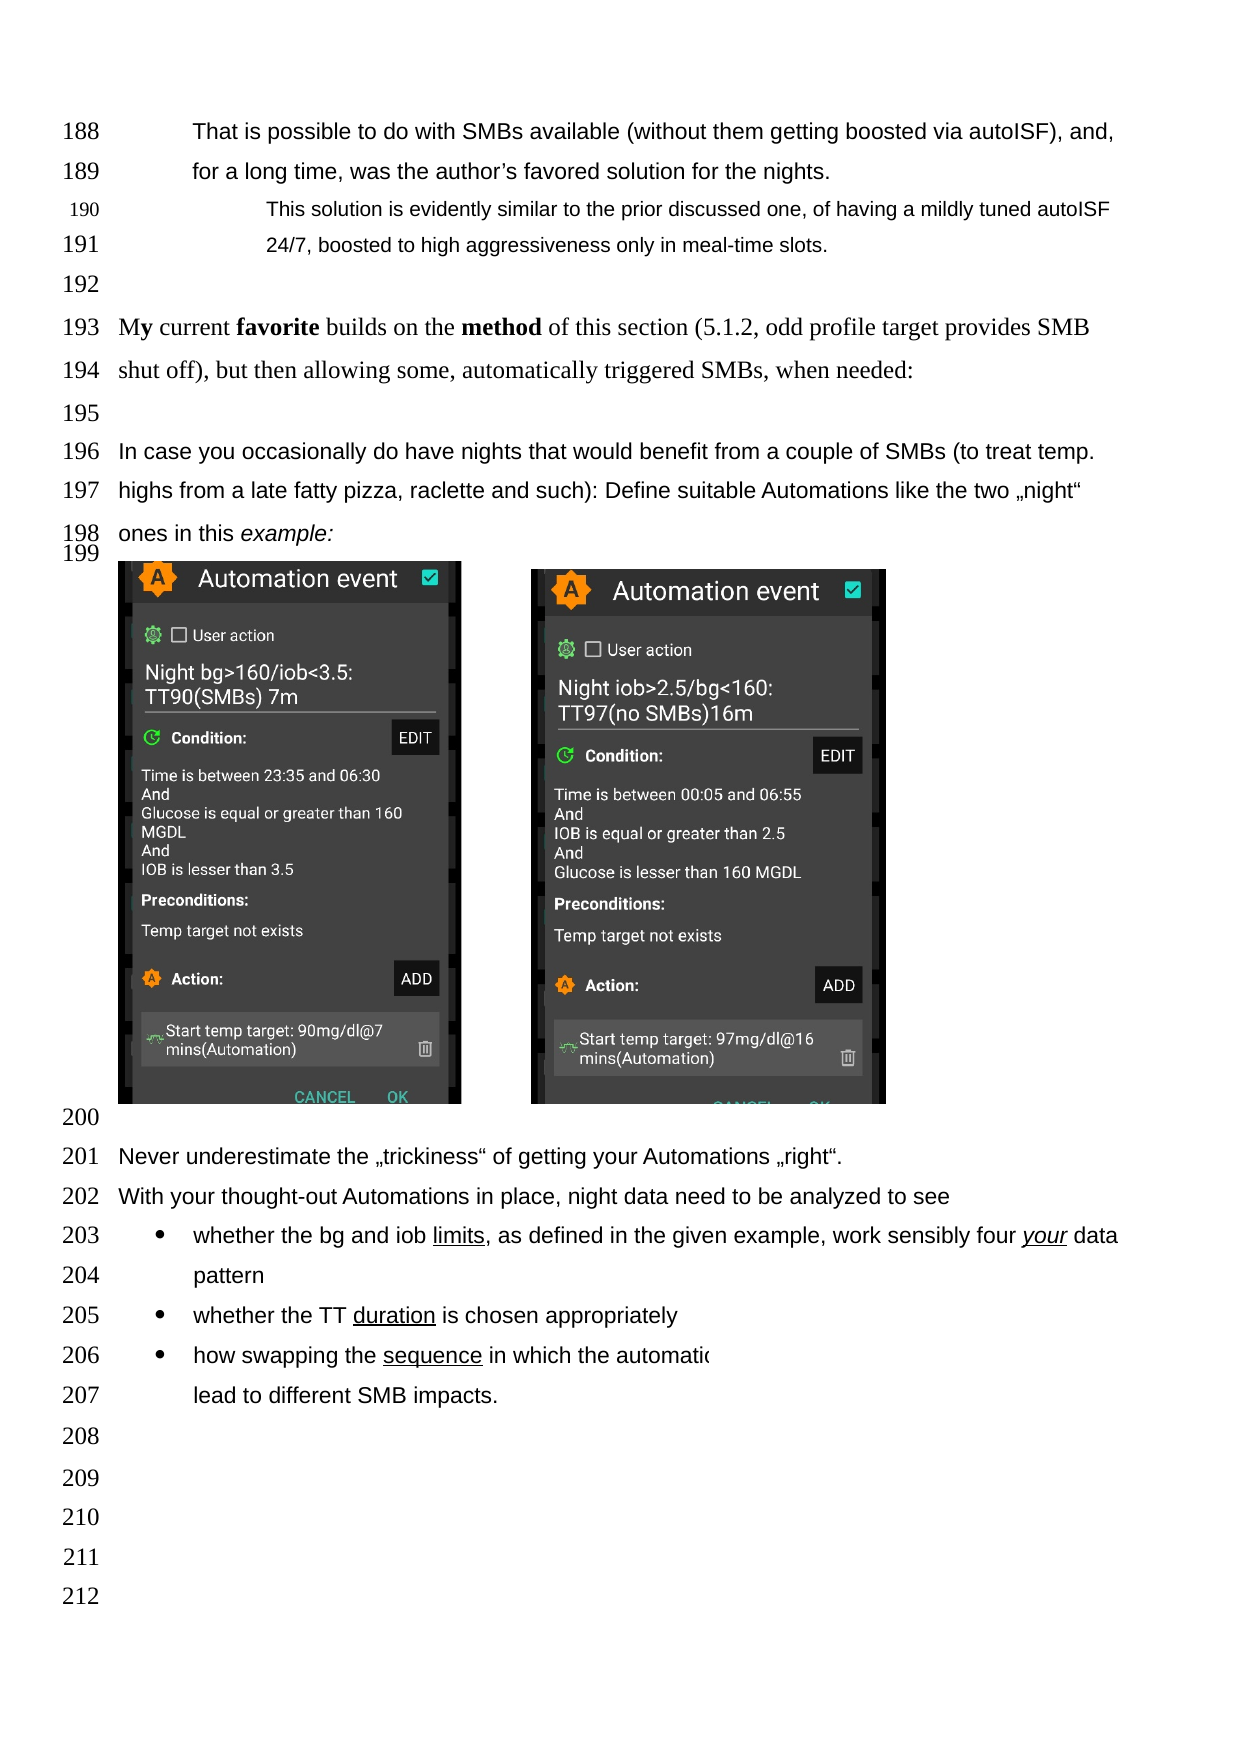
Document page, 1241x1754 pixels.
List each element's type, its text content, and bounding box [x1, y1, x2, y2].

list whether the TT duration is chosen appropriately [156, 1302, 709, 1328]
text That is possible to do with SMBs available (without them getting boosted via autoISF), and, for a long time, was the author’s favored solution for the nights. [192, 118, 1122, 184]
list whether the bg and iob limits, as defined in the given example, work sensibly four your data pattern [156, 1222, 1122, 1288]
text This solution is evidently similar to the prior discussed one, of having a mildly tuned autoISF 24/7, boosted to high aggressiveness only in meal-time slots. [266, 197, 1122, 257]
text In case you occasionally do have nights that would benefit from a couple of SMBs (to treat temp. highs from a late fatty pizza, raclette and such): Define suitable Automations like the two „night“ ones in this example: [118, 438, 1122, 547]
text With your thought-out Automations in place, night data need to be analyzed to see [118, 1183, 1122, 1209]
text My current favorite builds on the method of this section (5.1.2, odd profile target provides SMB shut off), but then allowing some, automatically triggered SMBs, when needed: [118, 312, 1122, 384]
text Never underestimate the „trickiness“ of getting your Automations „right“. [118, 1143, 1122, 1169]
list how swapping the sequence in which the automations appear in the Automation list would lead to different SMB impacts. [156, 1342, 709, 1408]
